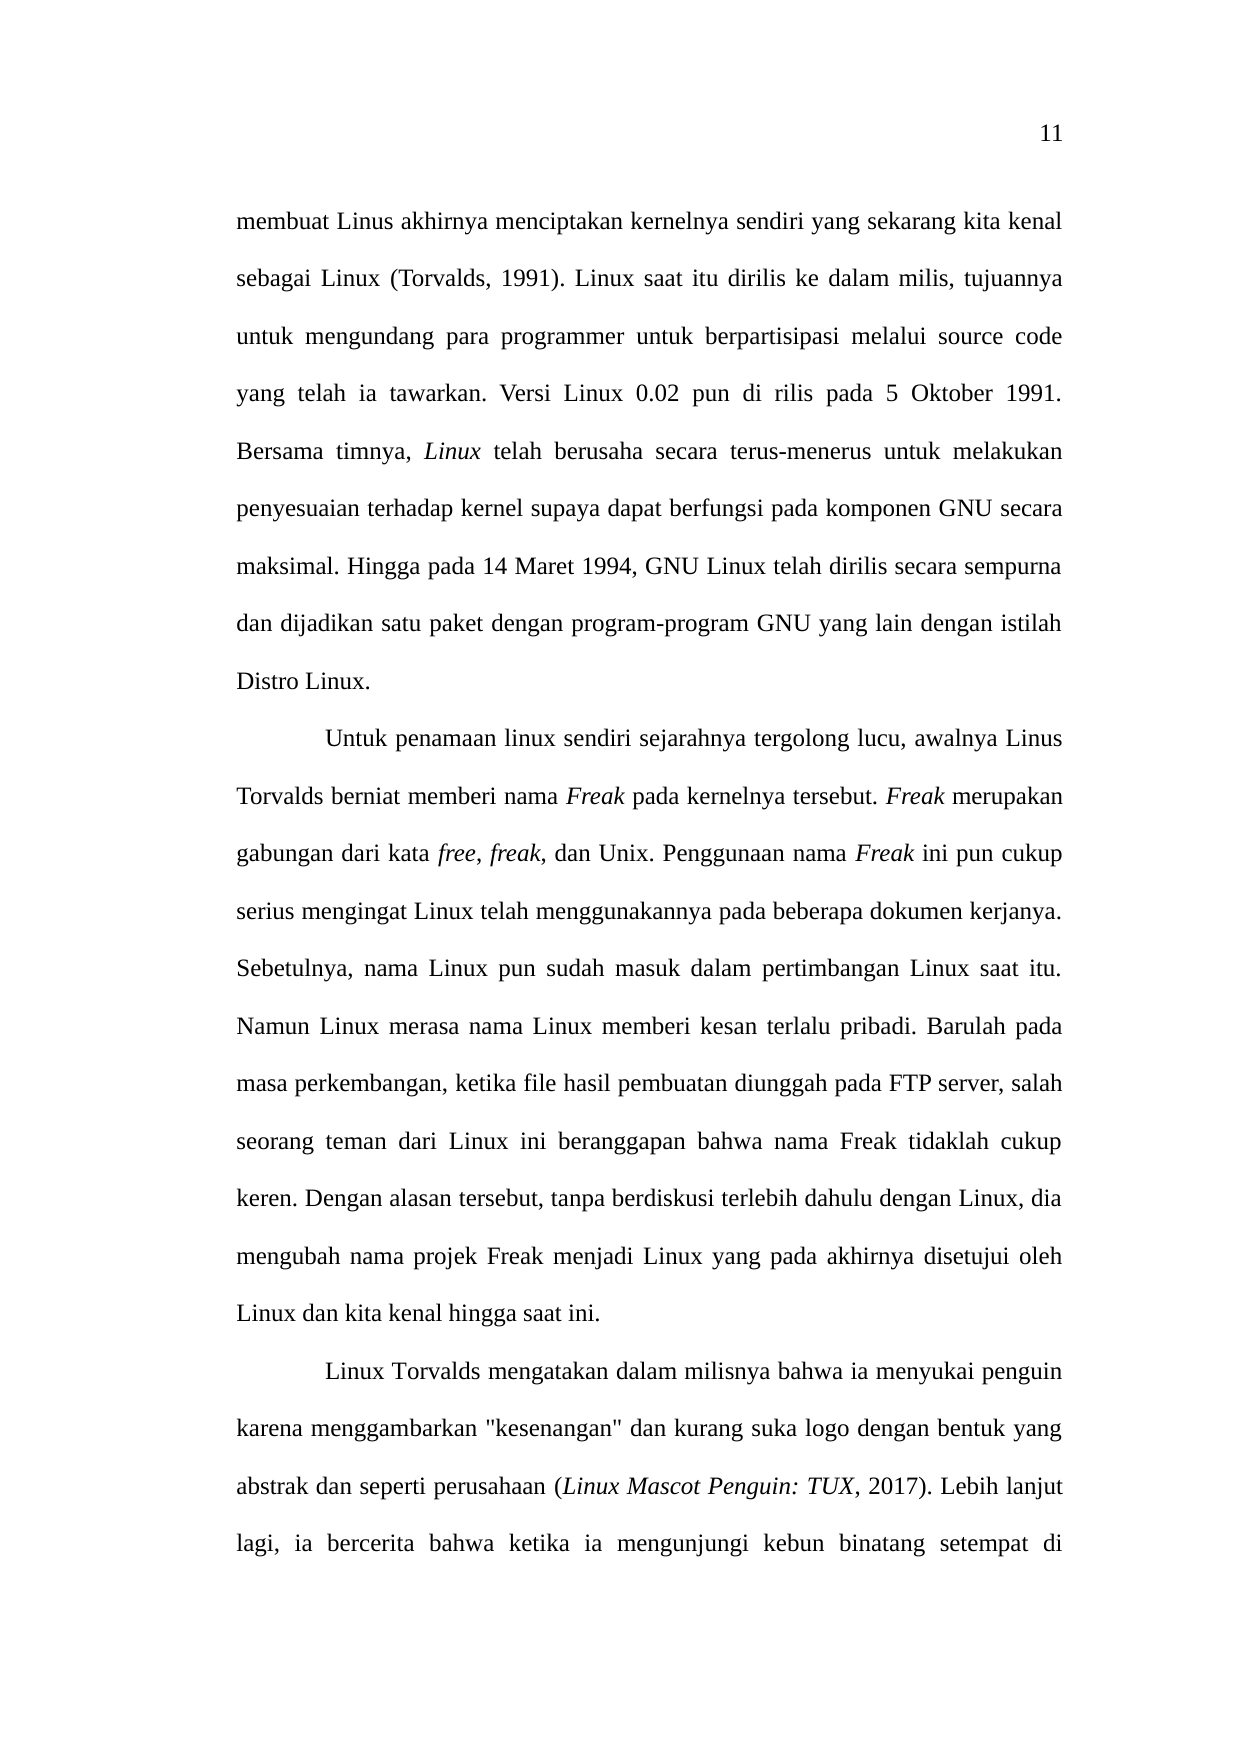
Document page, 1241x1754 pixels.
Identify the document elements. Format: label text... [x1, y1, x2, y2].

text Linux Torvalds mengatakan dalam milisnya bahwa ia menyukai penguin karena menggambarkan "kesenangan" dan kurang suka logo dengan bentuk yang abstrak dan seperti perusahaan (Linux Mascot Penguin: TUX, 2017)⁠. Lebih lanjut lagi, ia bercerita bahwa ketika ia mengunjungi kebun binatang setempat di [236, 1356, 1063, 1557]
text Untuk penamaan linux sendiri sejarahnya tergolong lucu, awalnya Linus Torvalds berniat memberi nama Freak pada kernelnya tersebut. Freak merupakan gabungan dari kata free, freak, dan Unix. Penggunaan nama Freak ini pun cukup serius mengingat Linux telah menggunakannya pada beberapa dokumen kerjanya. Sebetulnya, nama Linux pun sudah masuk dalam pertimbangan Linux saat itu. Namun Linux merasa nama Linux memberi kesan terlalu pribadi. Barulah pada masa perkembangan, ketika file hasil pembuatan diunggah pada FTP server, salah seorang teman dari Linux ini beranggapan bahwa nama Freak tidaklah cukup keren. Dengan alasan tersebut, tanpa berdiskusi terlebih dahulu dengan Linux, dia mengubah nama projek Freak menjadi Linux yang pada akhirnya disetujui oleh Linux dan kita kenal hingga saat ini. [236, 723, 1063, 1327]
text membuat Linus akhirnya menciptakan kernelnya sendiri yang sekarang kita kenal sebagai Linux (Torvalds, 1991)⁠. Linux saat itu dirilis ke dalam milis, tujuannya untuk mengundang para programmer untuk berpartisipasi melalui source code yang telah ia tawarkan. Versi Linux 0.02 pun di rilis pada 5 Oktober 1991. Bersama timnya, Linux telah berusaha secara terus-menerus untuk melakukan penyesuaian terhadap kernel supaya dapat berfungsi pada komponen GNU secara maksimal. Hingga pada 14 Maret 1994, GNU Linux telah dirilis secara sempurna dan dijadikan satu paket dengan program-program GNU yang lain dengan istilah Distro Linux. [236, 206, 1063, 695]
